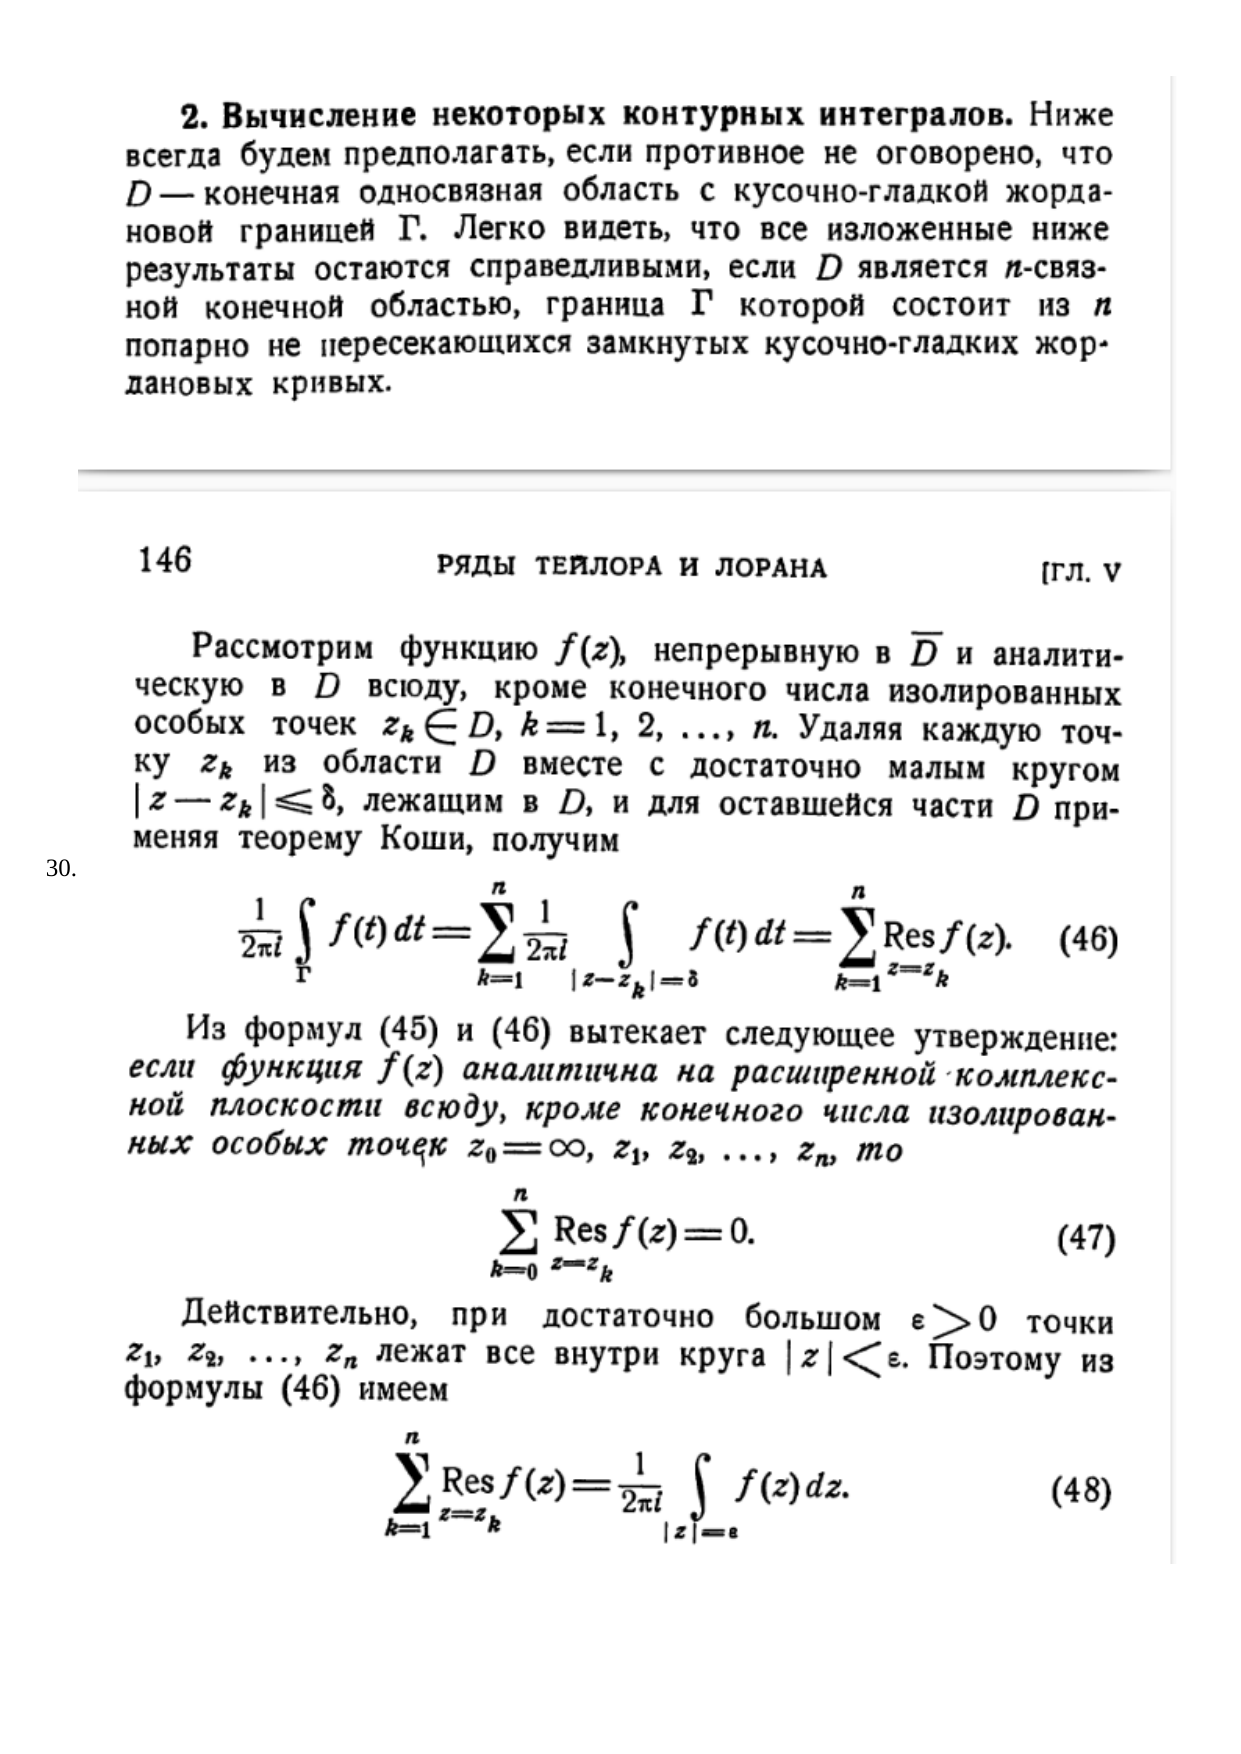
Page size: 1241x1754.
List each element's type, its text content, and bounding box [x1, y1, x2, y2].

text 27. Разложение аналитической функции в ряд Тейлора. 30. Вычет аналитической функции. [46, 76, 1209, 1658]
picture [78, 76, 1177, 1564]
